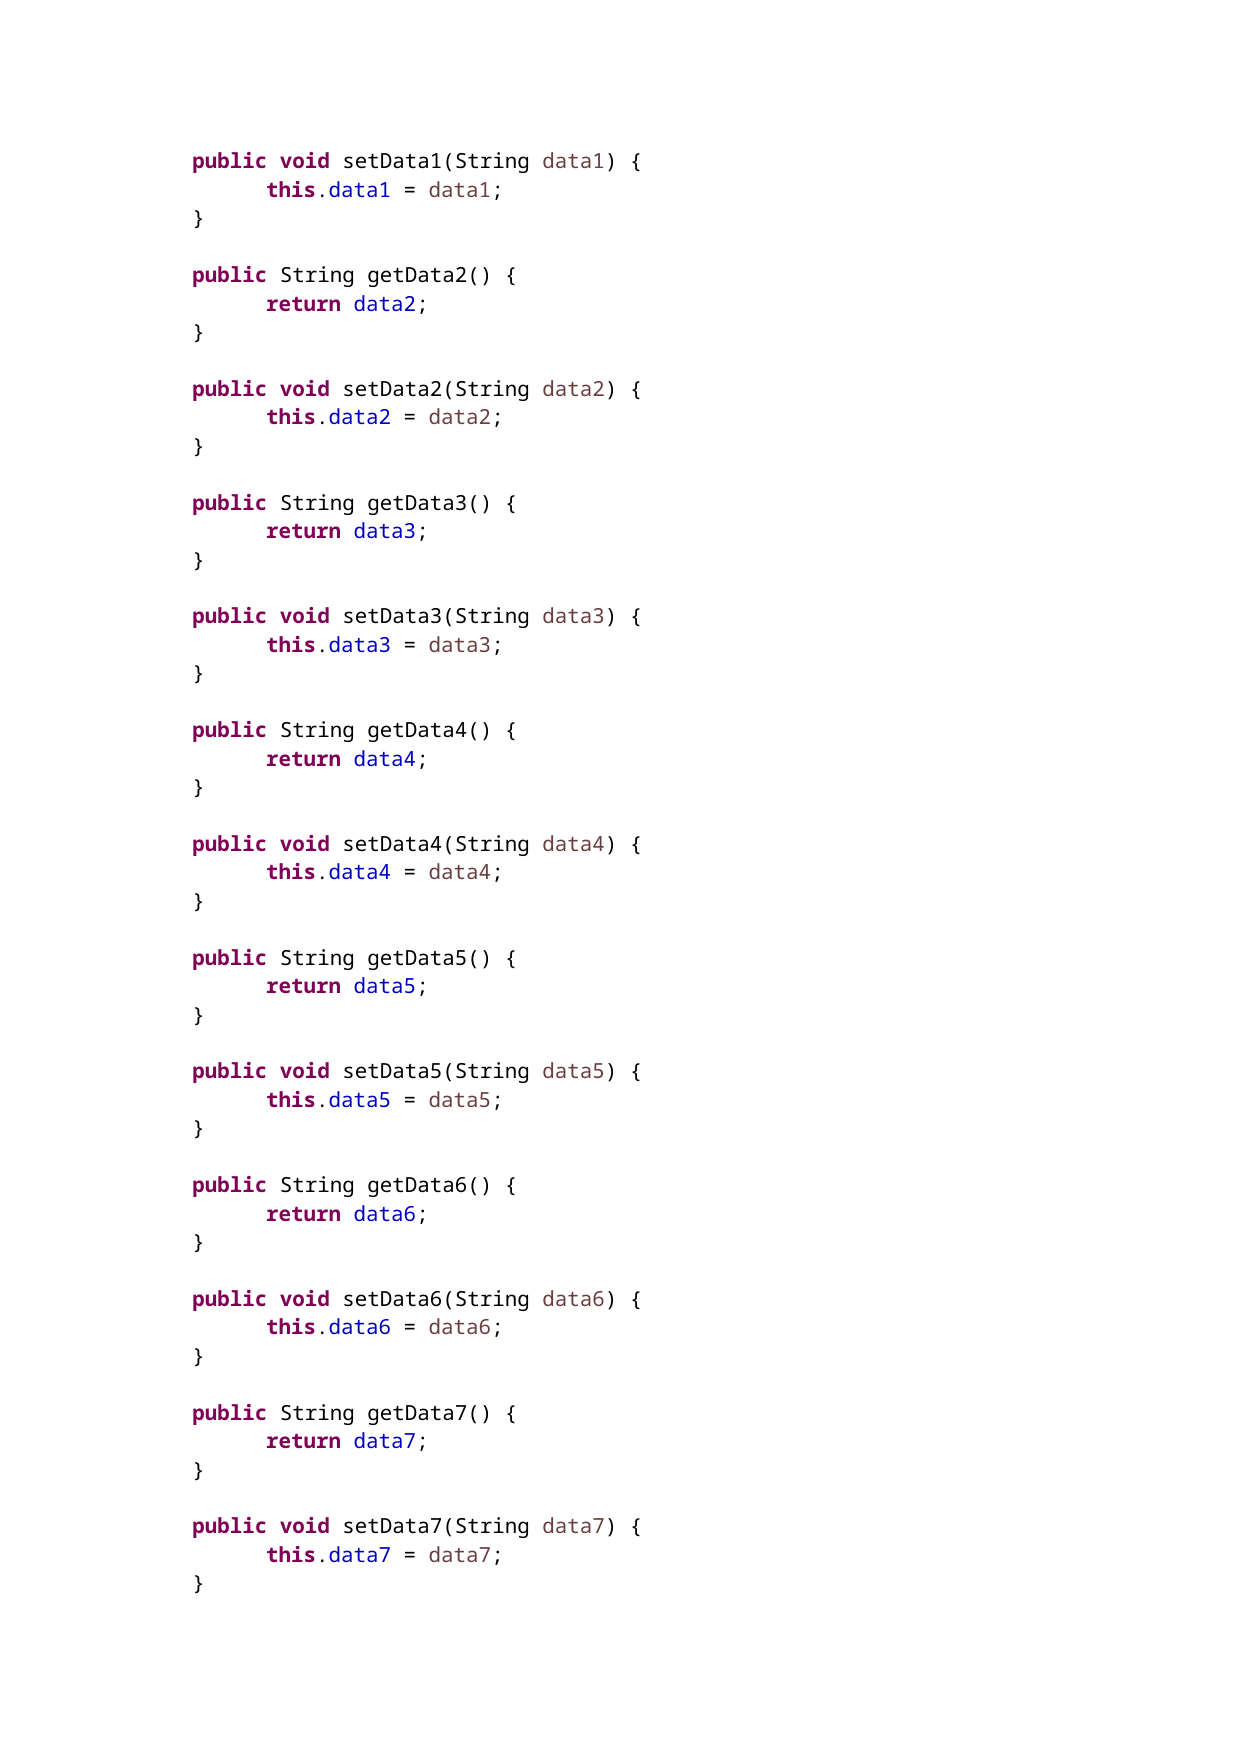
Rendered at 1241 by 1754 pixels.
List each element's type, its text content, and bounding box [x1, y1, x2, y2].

text } [118, 886, 1122, 914]
text this.data5 = data5; [118, 1085, 1122, 1113]
text return data4; [118, 744, 1122, 772]
text this.data7 = data7; [118, 1540, 1122, 1568]
text public void setData5(String data5) { [118, 1057, 1122, 1085]
text public void setData6(String data6) { [118, 1284, 1122, 1312]
text public String getData7() { [118, 1398, 1122, 1426]
text } [118, 772, 1122, 801]
text public String getData5() { [118, 943, 1122, 971]
text } [118, 317, 1122, 346]
text } [118, 545, 1122, 573]
text public String getData6() { [118, 1170, 1122, 1199]
text } [118, 1455, 1122, 1483]
text } [118, 1227, 1122, 1256]
text return data3; [118, 516, 1122, 545]
text public void setData1(String data1) { [118, 147, 1122, 175]
text public void setData4(String data4) { [118, 829, 1122, 857]
text this.data6 = data6; [118, 1312, 1122, 1341]
text } [118, 1341, 1122, 1369]
text public void setData2(String data2) { [118, 374, 1122, 402]
text public void setData7(String data7) { [118, 1512, 1122, 1540]
text return data6; [118, 1199, 1122, 1227]
text return data5; [118, 971, 1122, 1000]
text } [118, 1568, 1122, 1597]
text } [118, 431, 1122, 459]
text this.data4 = data4; [118, 857, 1122, 886]
text public String getData3() { [118, 488, 1122, 516]
text public String getData4() { [118, 715, 1122, 744]
text } [118, 658, 1122, 687]
text return data7; [118, 1426, 1122, 1455]
text public void setData3(String data3) { [118, 602, 1122, 630]
text this.data1 = data1; [118, 175, 1122, 203]
text return data2; [118, 289, 1122, 317]
text } [118, 203, 1122, 232]
text } [118, 1000, 1122, 1028]
text this.data2 = data2; [118, 402, 1122, 431]
text this.data3 = data3; [118, 630, 1122, 658]
text } [118, 1113, 1122, 1142]
text public String getData2() { [118, 260, 1122, 289]
